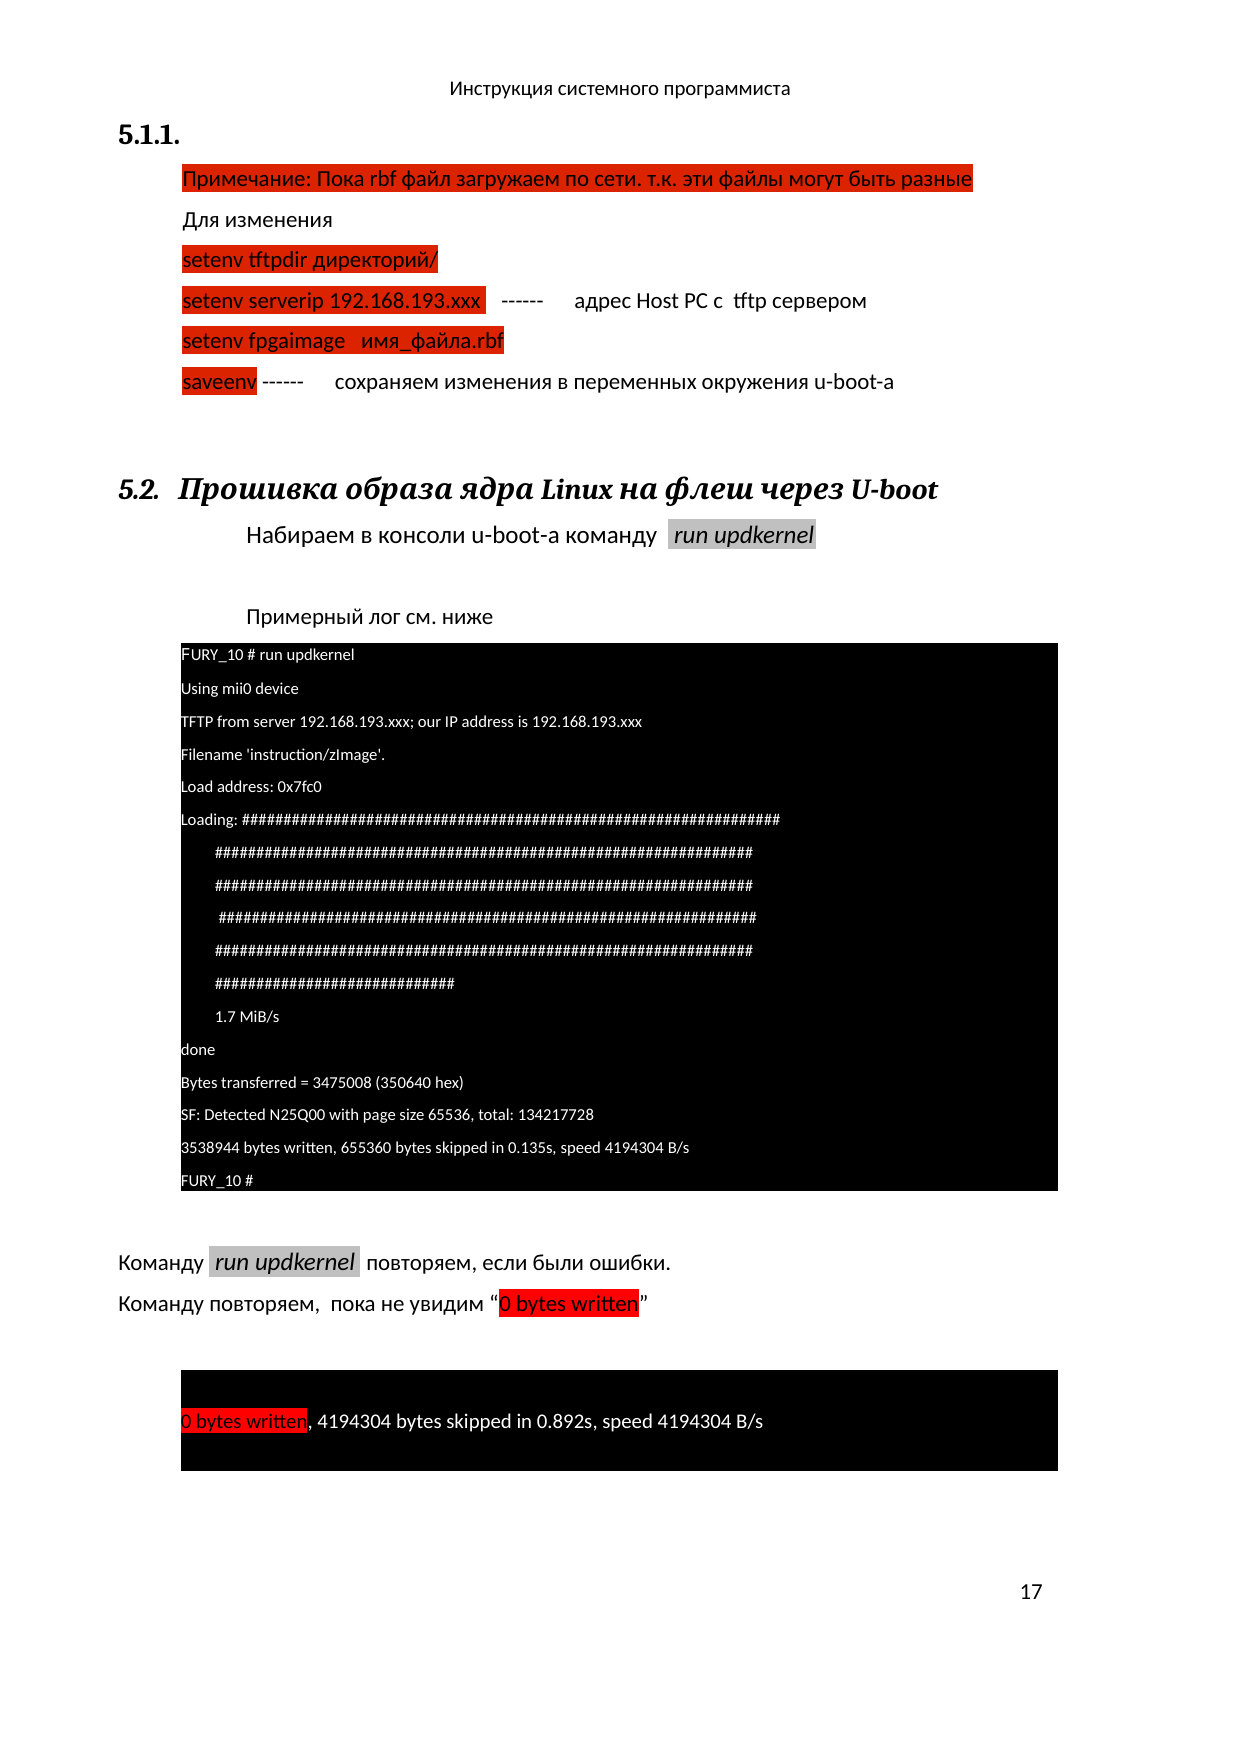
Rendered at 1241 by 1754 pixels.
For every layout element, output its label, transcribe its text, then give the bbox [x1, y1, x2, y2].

text Load address: 0x7fc0 [181, 777, 1058, 797]
text FURY_10 # run updkernel [181, 643, 1058, 666]
text setenv tftpdir директорий/ [182, 245, 1122, 273]
text 3538944 bytes written, 655360 bytes skipped in 0.135s, speed 4194304 B/s [181, 1137, 1058, 1158]
text FURY_10 # [181, 1170, 1058, 1191]
subtitle Прошивка образа ядра Linux на флеш через U-boot [118, 473, 1122, 506]
text ################################################################# [181, 842, 1058, 862]
text Filename 'instruction/zImage'. [181, 744, 1058, 764]
text ################################################################# [181, 941, 1058, 961]
text Команду run updkernel повторяем, если были ошибки. [118, 1246, 1122, 1277]
text saveenv ------ сохраняем изменения в переменных окружения u-boot-а [182, 367, 1056, 395]
text Команду повторяем, пока не увидим “0 bytes written” [118, 1289, 1122, 1317]
text Примерный лог см. ниже [246, 602, 1122, 630]
text done [181, 1039, 1058, 1059]
text TFTP from server 192.168.193.xxx; our IP address is 192.168.193.xxx [181, 711, 1058, 731]
text Loading: ################################################################# [181, 809, 1058, 830]
text ################################################################# [181, 908, 1058, 928]
text 0 bytes written, 4194304 bytes skipped in 0.892s, speed 4194304 B/s [181, 1408, 1058, 1433]
text ################################################################# [181, 875, 1058, 895]
text Для изменения [182, 205, 1122, 233]
text Набираем в консоли u-boot-а команду run updkernel [246, 519, 1122, 549]
text Using mii0 device [181, 678, 1058, 698]
text SF: Detected N25Q00 with page size 65536, total: 134217728 [181, 1105, 1058, 1125]
text setenv serverip 192.168.193.ххх ------ адрес Host PC c tftp сервером [182, 286, 1122, 314]
text ############################# [181, 973, 1058, 994]
text Bytes transferred = 3475008 (350640 hex) [181, 1072, 1058, 1092]
text 1.7 MiB/s [181, 1006, 1058, 1027]
text setenv fpgaimage имя_файла.rbf [182, 326, 1056, 354]
text Примечание: Пока rbf файл загружаем по сети. т.к. эти файлы могут быть разные [182, 164, 1122, 192]
